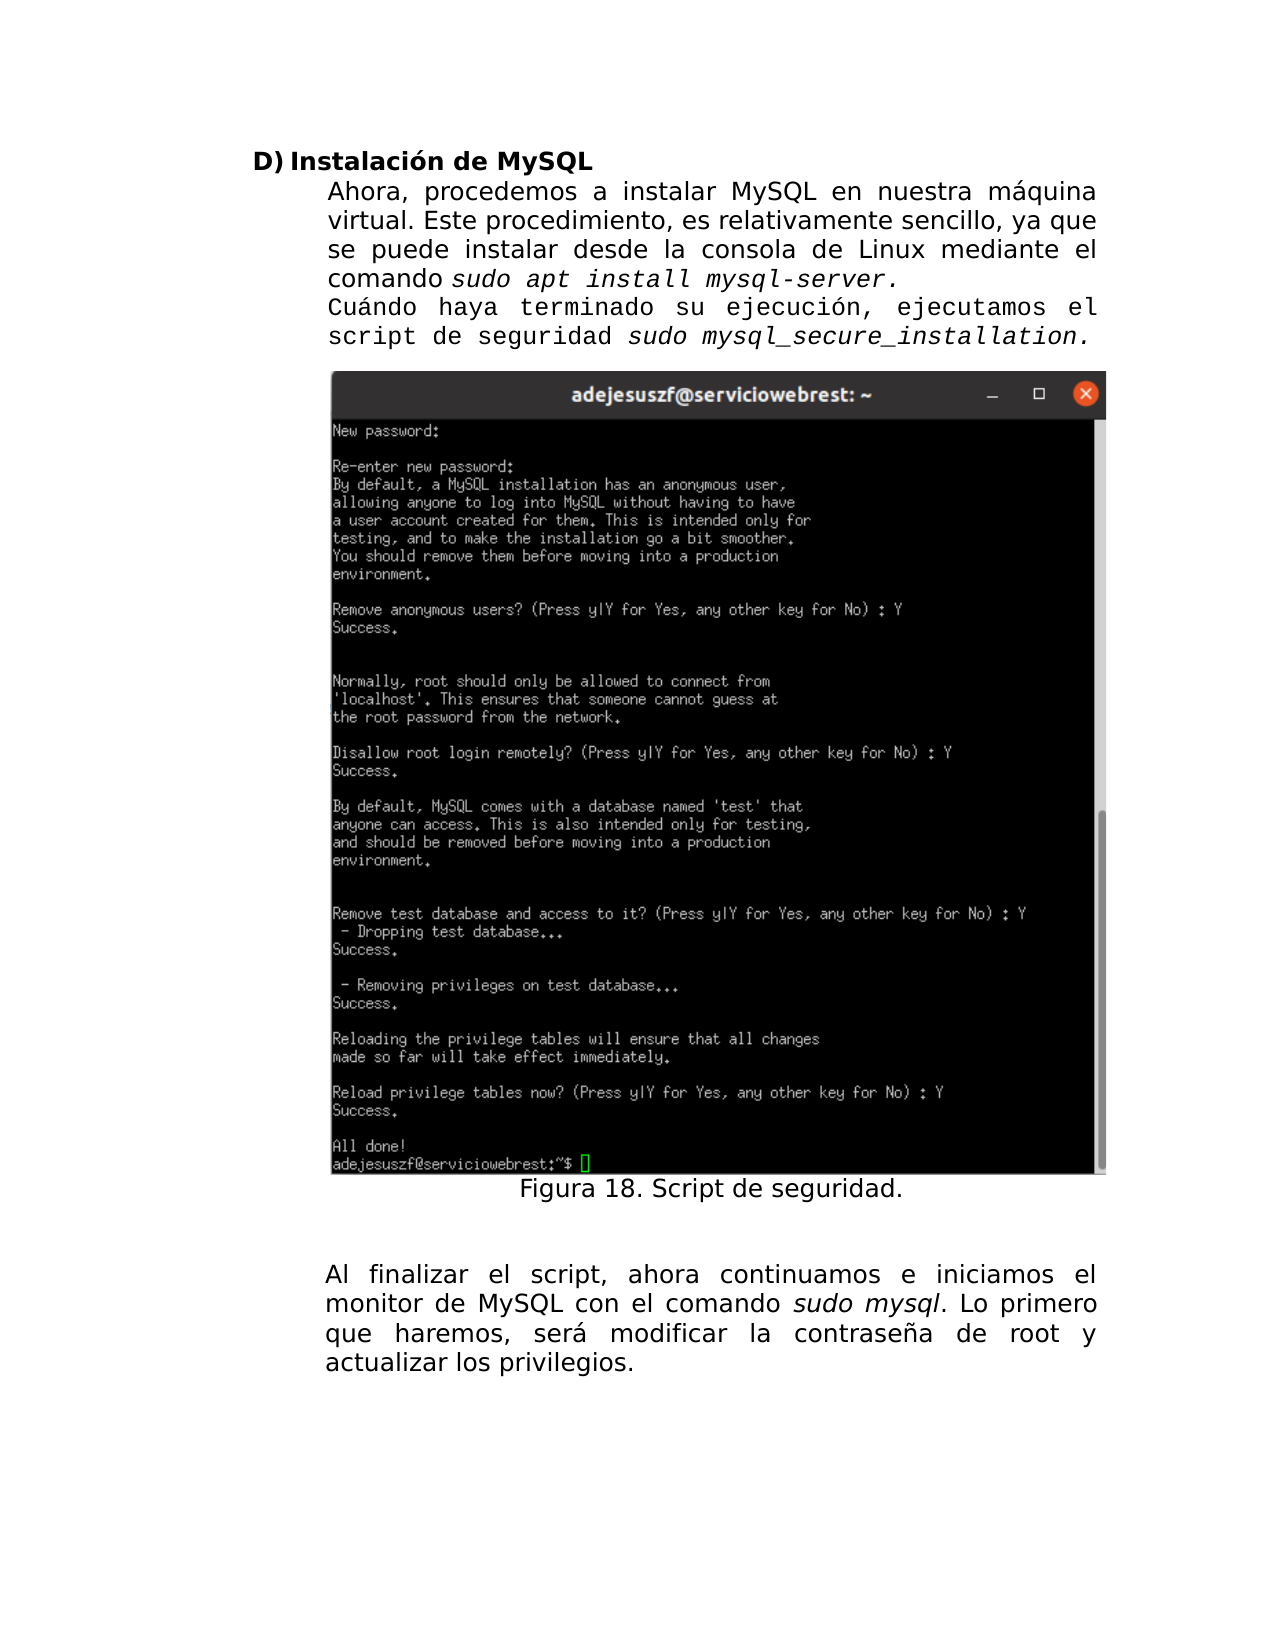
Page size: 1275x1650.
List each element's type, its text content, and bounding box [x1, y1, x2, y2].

list Cuándo haya terminado su ejecución, ejecutamos el script de seguridad sudo mysql_secure_installation. [290, 295, 1098, 352]
list Instalación de MySQL [252, 148, 1098, 177]
picture [981, 371, 1107, 1175]
text Al finalizar el script, ahora continuamos e iniciamos el monitor de MySQL con el comando sudo mysql. Lo primero que haremos, será modificar la contraseña de root y actualizar los privilegios. [325, 1261, 1098, 1377]
list Ahora, procedemos a instalar MySQL en nuestra máquina virtual. Este procedimiento, es relativamente sencillo, ya que se puede instalar desde la consola de Linux mediante el comando sudo apt install mysql-server. [290, 177, 1098, 295]
text Figura 18. Script de seguridad. [325, 465, 1098, 1204]
